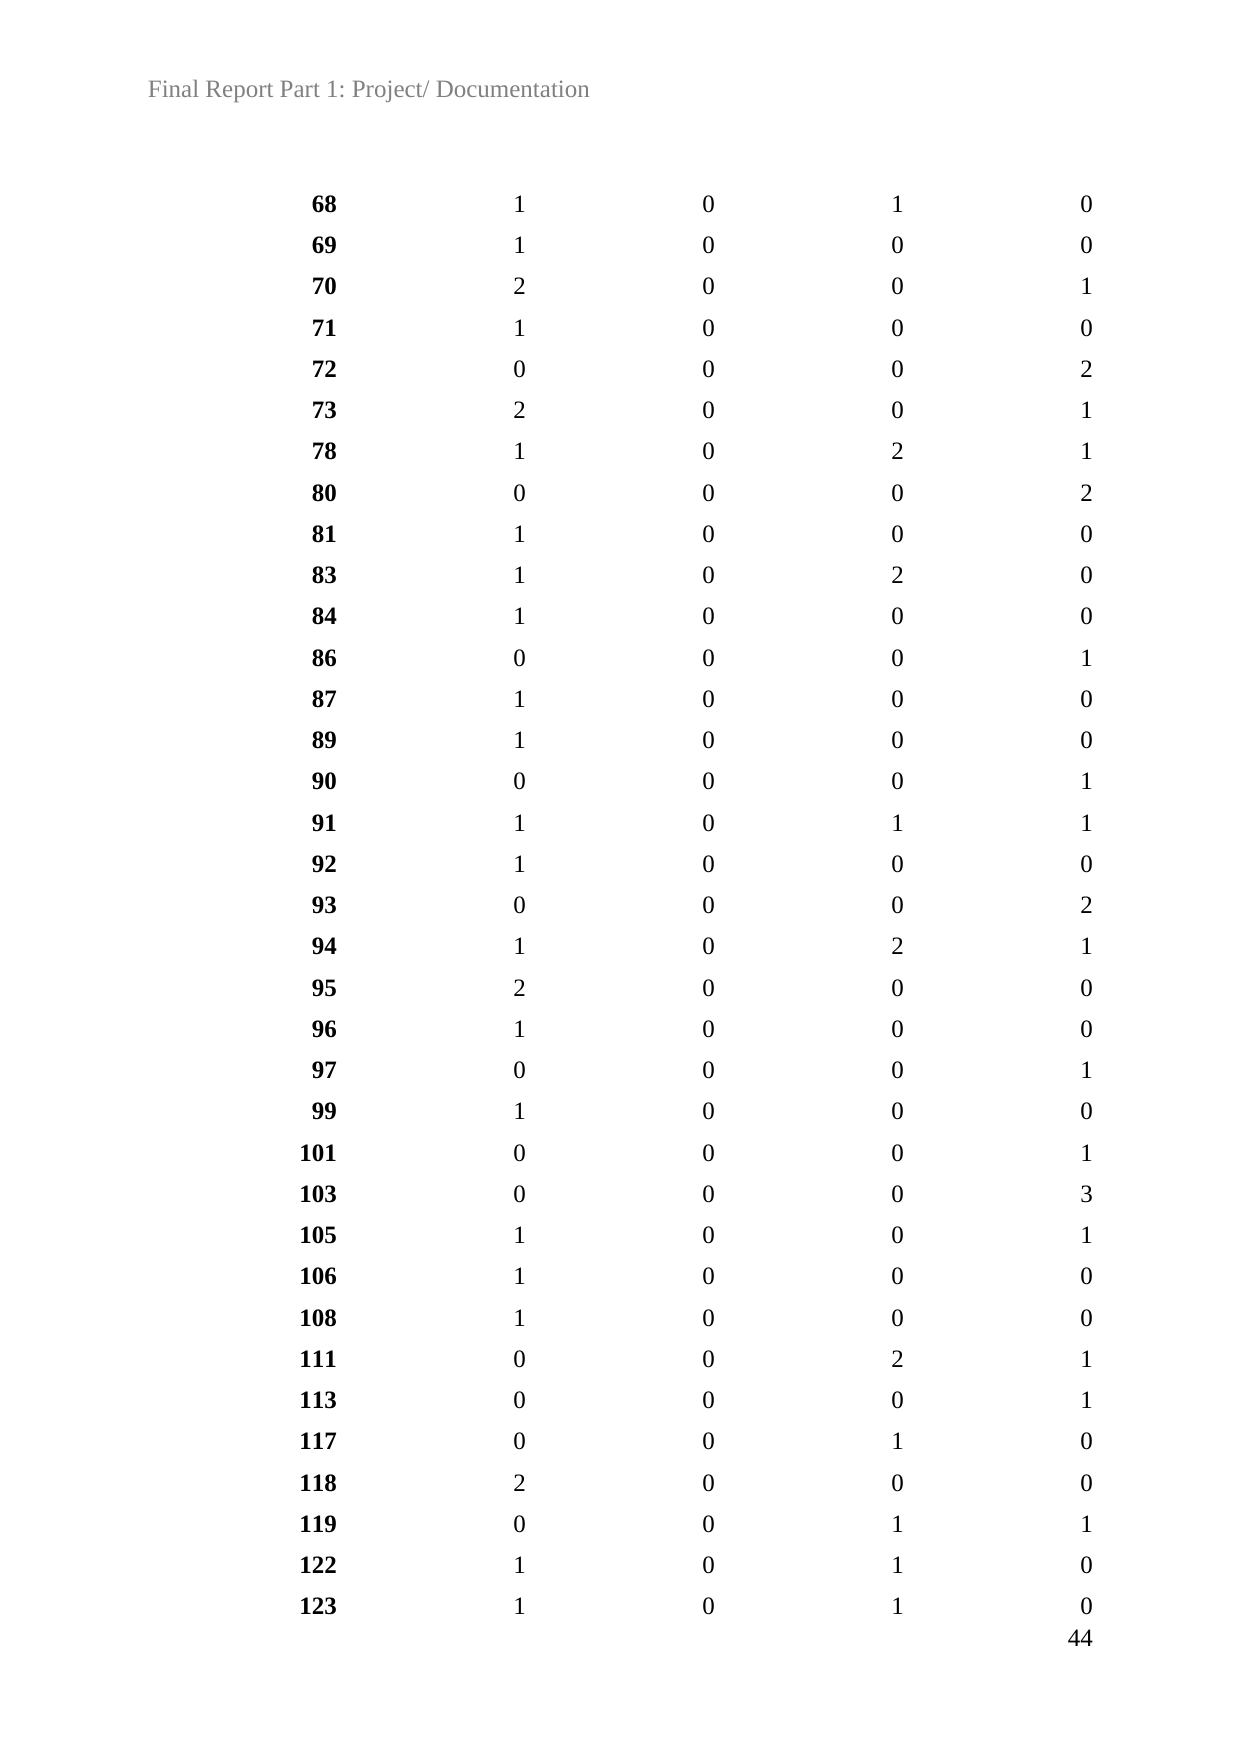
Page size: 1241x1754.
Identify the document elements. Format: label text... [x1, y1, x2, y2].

table_cell 0 [715, 1261, 903, 1303]
table_cell 0 [904, 1303, 1093, 1344]
table_cell 0 [526, 436, 714, 478]
table_cell 84 [148, 601, 337, 643]
table_cell [526, 148, 714, 189]
table_cell 0 [904, 601, 1093, 643]
table_cell 0 [337, 354, 526, 395]
table_cell 1 [715, 808, 903, 849]
table_cell 1 [337, 230, 526, 271]
table_cell 0 [904, 1096, 1093, 1138]
table_cell 0 [715, 849, 903, 890]
table_cell 0 [904, 313, 1093, 354]
table_cell 101 [148, 1138, 337, 1179]
table_cell 0 [904, 1014, 1093, 1055]
table_cell 1 [715, 1509, 903, 1550]
table_cell 0 [715, 271, 903, 313]
table_cell 0 [715, 1055, 903, 1096]
table_cell 0 [526, 931, 714, 973]
table_cell 1 [337, 1591, 526, 1620]
table_cell 0 [337, 1138, 526, 1179]
table_cell 2 [715, 436, 903, 478]
table_cell 0 [526, 601, 714, 643]
table_cell 1 [337, 1303, 526, 1344]
table_cell 0 [337, 478, 526, 519]
table_cell 0 [715, 478, 903, 519]
table_cell 97 [148, 1055, 337, 1096]
table_cell 0 [904, 1468, 1093, 1509]
table_cell 90 [148, 766, 337, 808]
table_cell 2 [337, 973, 526, 1014]
table_cell 1 [337, 436, 526, 478]
table_cell 0 [526, 1261, 714, 1303]
table_cell 1 [904, 931, 1093, 973]
table_cell 0 [337, 1426, 526, 1468]
table_cell 0 [337, 890, 526, 931]
table_cell 0 [526, 519, 714, 560]
table_cell 0 [526, 1055, 714, 1096]
table_cell 1 [904, 271, 1093, 313]
table_cell 91 [148, 808, 337, 849]
table_cell 2 [337, 271, 526, 313]
table_cell 2 [337, 1468, 526, 1509]
table_cell 3 [904, 1179, 1093, 1220]
table_cell 1 [904, 643, 1093, 684]
table_cell 0 [526, 1303, 714, 1344]
table_cell 0 [526, 1014, 714, 1055]
table_cell 0 [715, 890, 903, 931]
table_cell 99 [148, 1096, 337, 1138]
table_cell 0 [526, 890, 714, 931]
table_cell 0 [526, 1591, 714, 1620]
table_cell 117 [148, 1426, 337, 1468]
table_cell 0 [715, 1468, 903, 1509]
table_cell 0 [526, 1426, 714, 1468]
table_cell 1 [715, 1591, 903, 1620]
table_cell 111 [148, 1344, 337, 1385]
table_cell 108 [148, 1303, 337, 1344]
table_cell 0 [715, 1179, 903, 1220]
table_cell 0 [904, 1426, 1093, 1468]
table_cell 0 [715, 643, 903, 684]
table_cell 2 [715, 1344, 903, 1385]
table_cell 0 [715, 973, 903, 1014]
table_cell 1 [904, 436, 1093, 478]
table_cell 2 [904, 890, 1093, 931]
table_cell [337, 148, 526, 189]
table_cell [715, 148, 903, 189]
table_cell 1 [904, 808, 1093, 849]
table_cell 0 [526, 1220, 714, 1261]
table_cell 0 [715, 313, 903, 354]
table_cell 71 [148, 313, 337, 354]
table_cell 118 [148, 1468, 337, 1509]
table_cell 0 [526, 643, 714, 684]
table_cell 0 [526, 1138, 714, 1179]
table_cell 1 [904, 1344, 1093, 1385]
table_cell 1 [337, 849, 526, 890]
table_cell 1 [715, 1550, 903, 1591]
table_cell 0 [526, 1344, 714, 1385]
table_cell 0 [904, 725, 1093, 766]
table_cell 0 [715, 766, 903, 808]
table_cell 1 [337, 189, 526, 230]
table_cell 0 [904, 849, 1093, 890]
table_cell 106 [148, 1261, 337, 1303]
table_cell 1 [904, 1055, 1093, 1096]
table_cell 1 [904, 766, 1093, 808]
table_cell 0 [337, 1344, 526, 1385]
table_cell 123 [148, 1591, 337, 1620]
table_cell 0 [526, 189, 714, 230]
table_cell 113 [148, 1385, 337, 1426]
table_cell 1 [337, 1096, 526, 1138]
table_cell 73 [148, 395, 337, 436]
table_cell 93 [148, 890, 337, 931]
table_cell 1 [904, 1220, 1093, 1261]
table_cell 0 [715, 1385, 903, 1426]
table_cell 94 [148, 931, 337, 973]
table_cell 0 [715, 1303, 903, 1344]
table_cell 1 [337, 1014, 526, 1055]
table_cell 83 [148, 560, 337, 601]
table_cell 103 [148, 1179, 337, 1220]
table_cell 2 [715, 931, 903, 973]
table_cell 122 [148, 1550, 337, 1591]
table_cell 0 [526, 849, 714, 890]
table_cell 87 [148, 684, 337, 725]
table_cell 0 [715, 395, 903, 436]
table_cell 1 [337, 1550, 526, 1591]
table_cell 1 [904, 395, 1093, 436]
table_cell 0 [904, 1261, 1093, 1303]
table_cell 0 [526, 1096, 714, 1138]
table_cell 2 [904, 354, 1093, 395]
table_cell 0 [715, 725, 903, 766]
table_cell 1 [337, 725, 526, 766]
table_cell 0 [715, 1014, 903, 1055]
table_cell 72 [148, 354, 337, 395]
table_cell 0 [526, 395, 714, 436]
table_cell 0 [337, 1509, 526, 1550]
table_cell 0 [526, 1179, 714, 1220]
table_cell 0 [337, 1055, 526, 1096]
table_cell 1 [337, 1220, 526, 1261]
table_cell 0 [715, 354, 903, 395]
table_cell 1 [904, 1509, 1093, 1550]
table_cell 0 [904, 1591, 1093, 1620]
table_cell 0 [526, 313, 714, 354]
table_cell 86 [148, 643, 337, 684]
table_cell 105 [148, 1220, 337, 1261]
table_cell 0 [526, 1468, 714, 1509]
table_cell 0 [526, 808, 714, 849]
table_cell 81 [148, 519, 337, 560]
table_cell 2 [337, 395, 526, 436]
table_cell 95 [148, 973, 337, 1014]
table_cell 1 [337, 519, 526, 560]
table_cell 92 [148, 849, 337, 890]
table_cell 119 [148, 1509, 337, 1550]
table_cell 69 [148, 230, 337, 271]
table_cell 0 [715, 1096, 903, 1138]
table_cell 0 [715, 230, 903, 271]
table_cell 0 [715, 1138, 903, 1179]
table_cell 0 [526, 1509, 714, 1550]
table_cell 0 [526, 973, 714, 1014]
table_cell 0 [715, 1220, 903, 1261]
table_cell 1 [337, 560, 526, 601]
table_cell 0 [337, 766, 526, 808]
table_cell 1 [337, 808, 526, 849]
table_cell 0 [526, 478, 714, 519]
table_cell 0 [526, 560, 714, 601]
table_cell 0 [904, 684, 1093, 725]
table_cell [148, 148, 337, 189]
table_cell 0 [715, 684, 903, 725]
table_cell 0 [526, 1385, 714, 1426]
table_cell 0 [904, 189, 1093, 230]
table_cell 96 [148, 1014, 337, 1055]
table_cell 1 [904, 1385, 1093, 1426]
table_cell 0 [337, 1179, 526, 1220]
table_cell 0 [904, 1550, 1093, 1591]
table_cell 89 [148, 725, 337, 766]
table_cell 1 [715, 189, 903, 230]
table_cell 2 [904, 478, 1093, 519]
table_cell 1 [337, 931, 526, 973]
table_cell 1 [904, 1138, 1093, 1179]
table_cell 0 [904, 560, 1093, 601]
table_cell 1 [337, 601, 526, 643]
table_cell 80 [148, 478, 337, 519]
table_cell 1 [337, 684, 526, 725]
table_cell 0 [715, 601, 903, 643]
table_cell [904, 148, 1093, 189]
table_cell 0 [526, 1550, 714, 1591]
table_cell 0 [526, 684, 714, 725]
table_cell 70 [148, 271, 337, 313]
table_cell 0 [904, 973, 1093, 1014]
table_cell 0 [904, 230, 1093, 271]
table_cell 2 [715, 560, 903, 601]
table_cell 0 [715, 519, 903, 560]
table_cell 0 [526, 271, 714, 313]
table_cell 68 [148, 189, 337, 230]
table_cell 78 [148, 436, 337, 478]
table_cell 0 [337, 643, 526, 684]
table_cell 0 [526, 766, 714, 808]
table_cell 0 [526, 354, 714, 395]
table_cell 0 [526, 230, 714, 271]
table_cell 0 [337, 1385, 526, 1426]
table_cell 0 [904, 519, 1093, 560]
table_cell 1 [715, 1426, 903, 1468]
table_cell 1 [337, 313, 526, 354]
table_cell 0 [526, 725, 714, 766]
table_cell 1 [337, 1261, 526, 1303]
